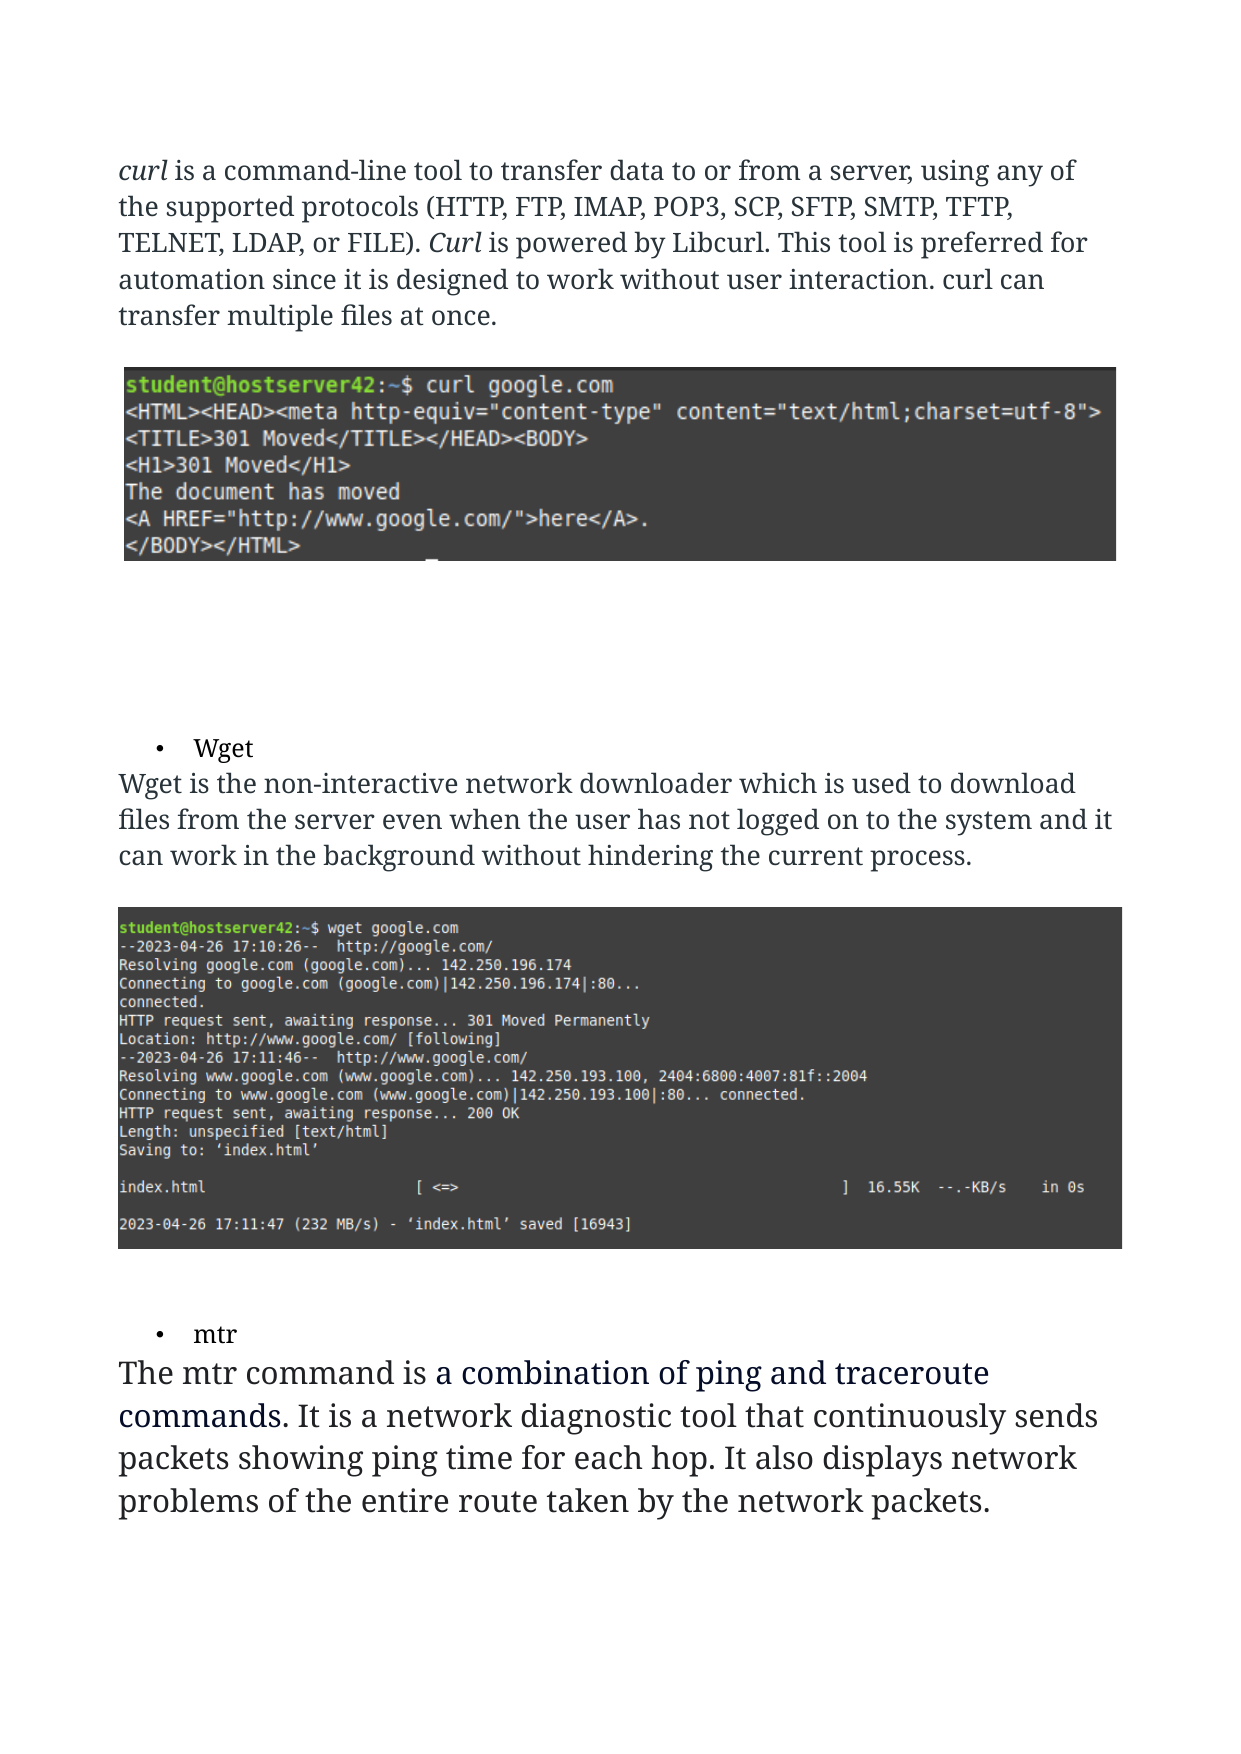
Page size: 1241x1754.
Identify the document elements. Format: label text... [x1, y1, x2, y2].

picture [118, 907, 1123, 1249]
picture [124, 367, 1117, 561]
text curl is a command-line tool to transfer data to or from a server, using any of the supported protocols (HTTP, FTP, IMAP, POP3, SCP, SFTP, SMTP, TFTP, TELNET, LDAP, or FILE). Curl is powered by Libcurl. This tool is preferred for automation since it is designed to work without user interaction. curl can transfer multiple files at once. [118, 152, 1122, 333]
list Wget [156, 731, 1122, 765]
text The mtr command is a combination of ping and traceroute commands. It is a network diagnostic tool that continuously sends packets showing ping time for each hop. It also displays network problems of the entire route taken by the network packets. [118, 1351, 1122, 1521]
text Wget is the non-interactive network downloader which is used to download files from the server even when the user has not logged on to the system and it can work in the background without hindering the current process. [118, 765, 1122, 873]
list mtr [156, 1317, 1122, 1351]
